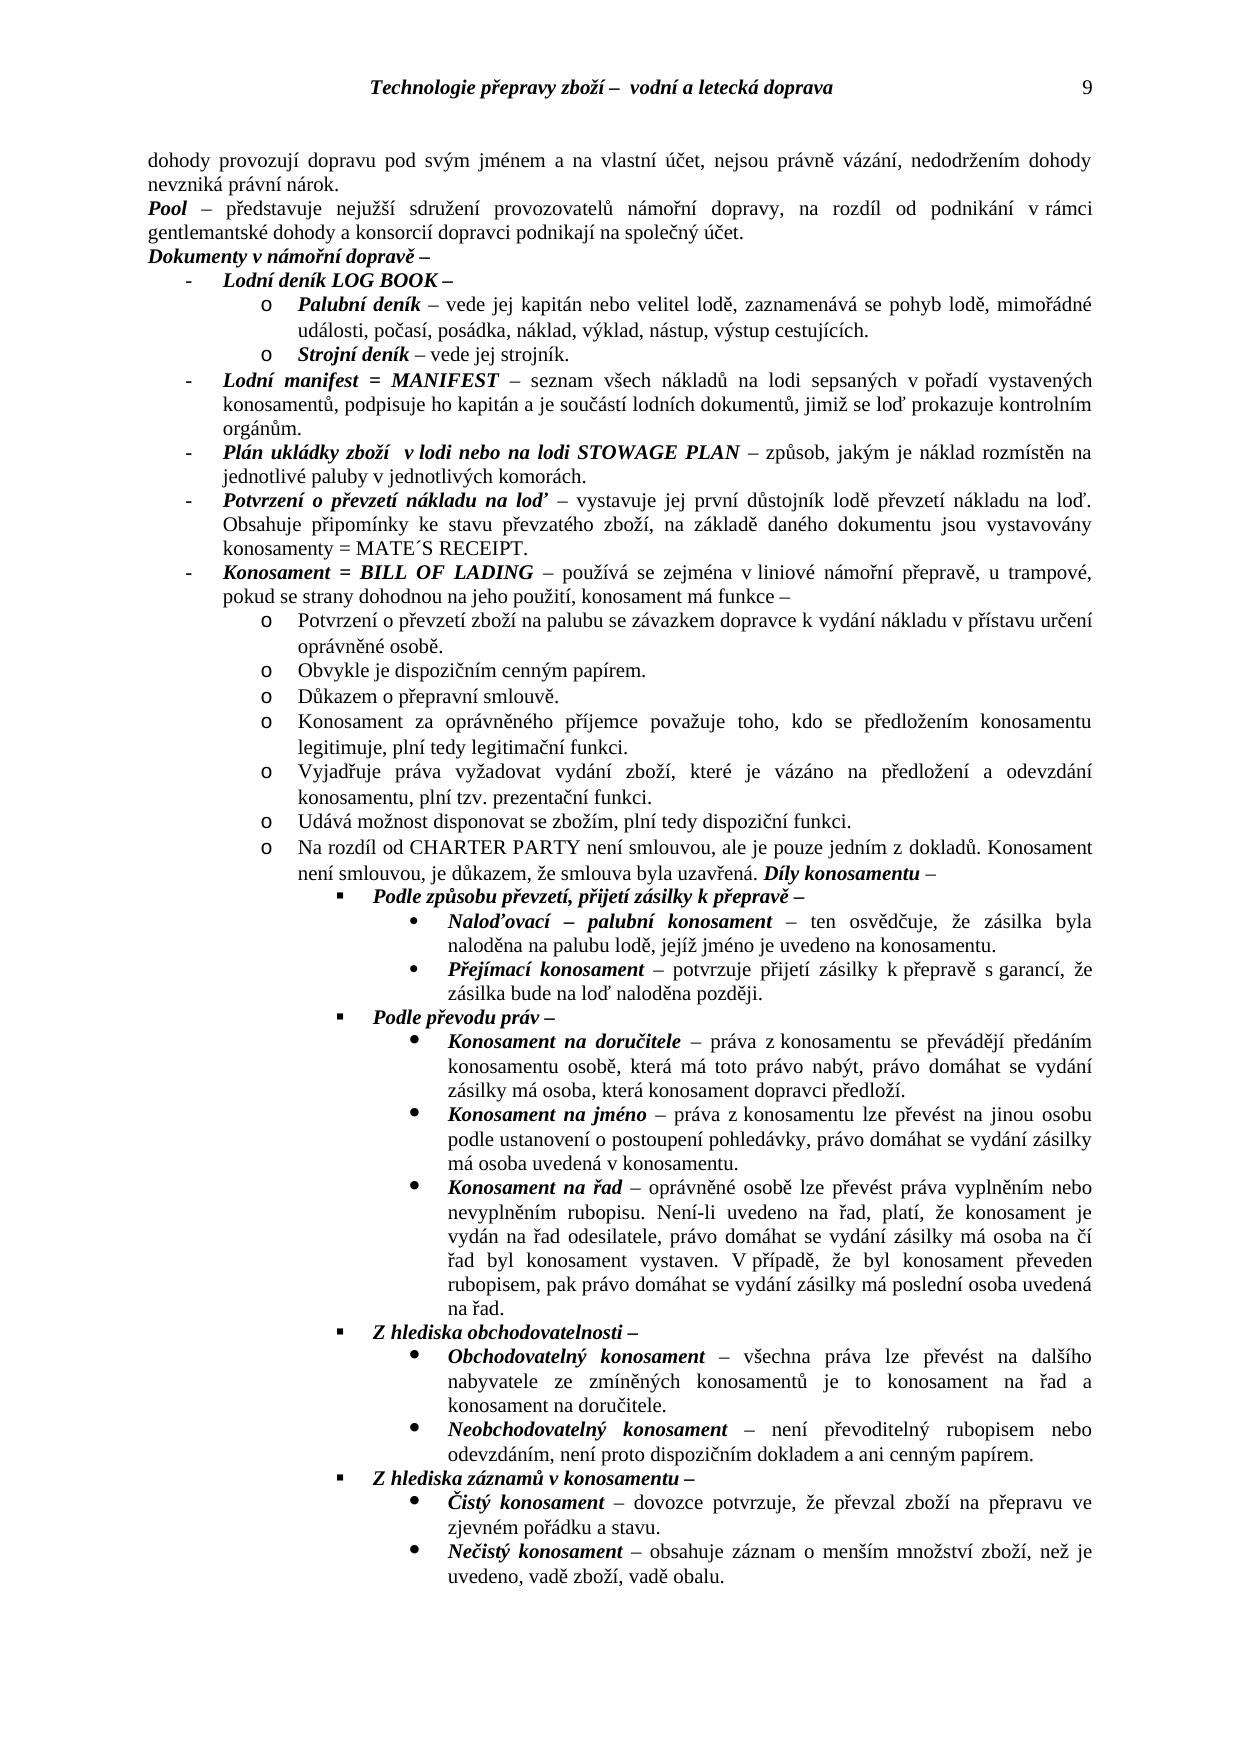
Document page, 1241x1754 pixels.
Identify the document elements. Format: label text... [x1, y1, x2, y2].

list Konosament na jméno – práva z konosamentu lze převést na jinou osobu podle ustanovení o postoupení pohledávky, právo domáhat se vydání zásilky má osoba uvedená v konosamentu. [410, 1102, 1093, 1175]
text dohody provozují dopravu pod svým jménem a na vlastní účet, nejsou právně vázání, nedodržením dohody nevzniká právní nárok. [148, 148, 1093, 196]
list Obchodovatelný konosament – všechna práva lze převést na dalšího nabyvatele ze zmíněných konosamentů je to konosament na řad a konosament na doručitele. [410, 1344, 1093, 1417]
list Přejímací konosament – potvrzuje přijetí zásilky k přepravě s garancí, že zásilka bude na loď naloděna později. [410, 957, 1093, 1005]
list Konosament za oprávněného příjemce považuje toho, kdo se předložením konosamentu legitimuje, plní tedy legitimační funkci. [260, 709, 1093, 759]
list Strojní deník – vede jej strojník. [260, 342, 1093, 367]
list Vyjadřuje práva vyžadovat vydání zboží, které je vázáno na předložení a odevzdání konosamentu, plní tzv. prezentační funkci. [260, 759, 1093, 809]
list Konosament = BILL OF LADING – používá se zejména v liniové námořní přepravě, u trampové, pokud se strany dohodnou na jeho použití, konosament má funkce – [185, 560, 1093, 608]
list Čistý konosament – dovozce potvrzuje, že převzal zboží na přepravu ve zjevném pořádku a stavu. [410, 1490, 1093, 1539]
list Z hlediska záznamů v konosamentu – [335, 1466, 1093, 1490]
list Palubní deník – vede jej kapitán nebo velitel lodě, zaznamenává se pohyb lodě, mimořádné události, počasí, posádka, náklad, výklad, nástup, výstup cestujících. [260, 292, 1093, 342]
list Z hlediska obchodovatelnosti – [335, 1320, 1093, 1344]
list Lodní deník LOG BOOK – [185, 268, 1093, 292]
text Dokumenty v námořní dopravě – [148, 244, 1093, 268]
list Na rozdíl od CHARTER PARTY není smlouvou, ale je pouze jedním z dokladů. Konosament není smlouvou, je důkazem, že smlouva byla uzavřená. Díly konosamentu – [260, 835, 1093, 884]
list Lodní manifest = MANIFEST – seznam všech nákladů na lodi sepsaných v pořadí vystavených konosamentů, podpisuje ho kapitán a je součástí lodních dokumentů, jimiž se loď prokazuje kontrolním orgánům. [185, 367, 1093, 440]
list Důkazem o přepravní smlouvě. [260, 684, 1093, 709]
list Potvrzení o převzetí zboží na palubu se závazkem dopravce k vydání nákladu v přístavu určení oprávněné osobě. [260, 608, 1093, 658]
list Konosament na doručitele – práva z konosamentu se převádějí předáním konosamentu osobě, která má toto právo nabýt, právo domáhat se vydání zásilky má osoba, která konosament dopravci předloží. [410, 1029, 1093, 1102]
text Pool – představuje nejužší sdružení provozovatelů námořní dopravy, na rozdíl od podnikání v rámci gentlemantské dohody a konsorcií dopravci podnikají na společný účet. [148, 196, 1093, 244]
list Podle převodu práv – [335, 1005, 1093, 1029]
list Plán ukládky zboží v lodi nebo na lodi STOWAGE PLAN – způsob, jakým je náklad rozmístěn na jednotlivé paluby v jednotlivých komorách. [185, 440, 1093, 488]
list Naloďovací – palubní konosament – ten osvědčuje, že zásilka byla naloděna na palubu lodě, jejíž jméno je uvedeno na konosamentu. [410, 908, 1093, 957]
list Obvykle je dispozičním cenným papírem. [260, 658, 1093, 684]
list Potvrzení o převzetí nákladu na loď – vystavuje jej první důstojník lodě převzetí nákladu na loď. Obsahuje připomínky ke stavu převzatého zboží, na základě daného dokumentu jsou vystavovány konosamenty = MATE´S RECEIPT. [185, 488, 1093, 560]
list Konosament na řad – oprávněné osobě lze převést práva vyplněním nebo nevyplněním rubopisu. Není-li uvedeno na řad, platí, že konosament je vydán na řad odesilatele, právo domáhat se vydání zásilky má osoba na čí řad byl konosament vystaven. V případě, že byl konosament převeden rubopisem, pak právo domáhat se vydání zásilky má poslední osoba uvedená na řad. [410, 1175, 1093, 1320]
list Nečistý konosament – obsahuje záznam o menším množství zboží, než je uvedeno, vadě zboží, vadě obalu. [410, 1539, 1093, 1588]
list Udává možnost disponovat se zbožím, plní tedy dispoziční funkci. [260, 809, 1093, 835]
list Neobchodovatelný konosament – není převoditelný rubopisem nebo odevzdáním, není proto dispozičním dokladem a ani cenným papírem. [410, 1417, 1093, 1466]
list Podle způsobu převzetí, přijetí zásilky k přepravě – [335, 884, 1093, 908]
